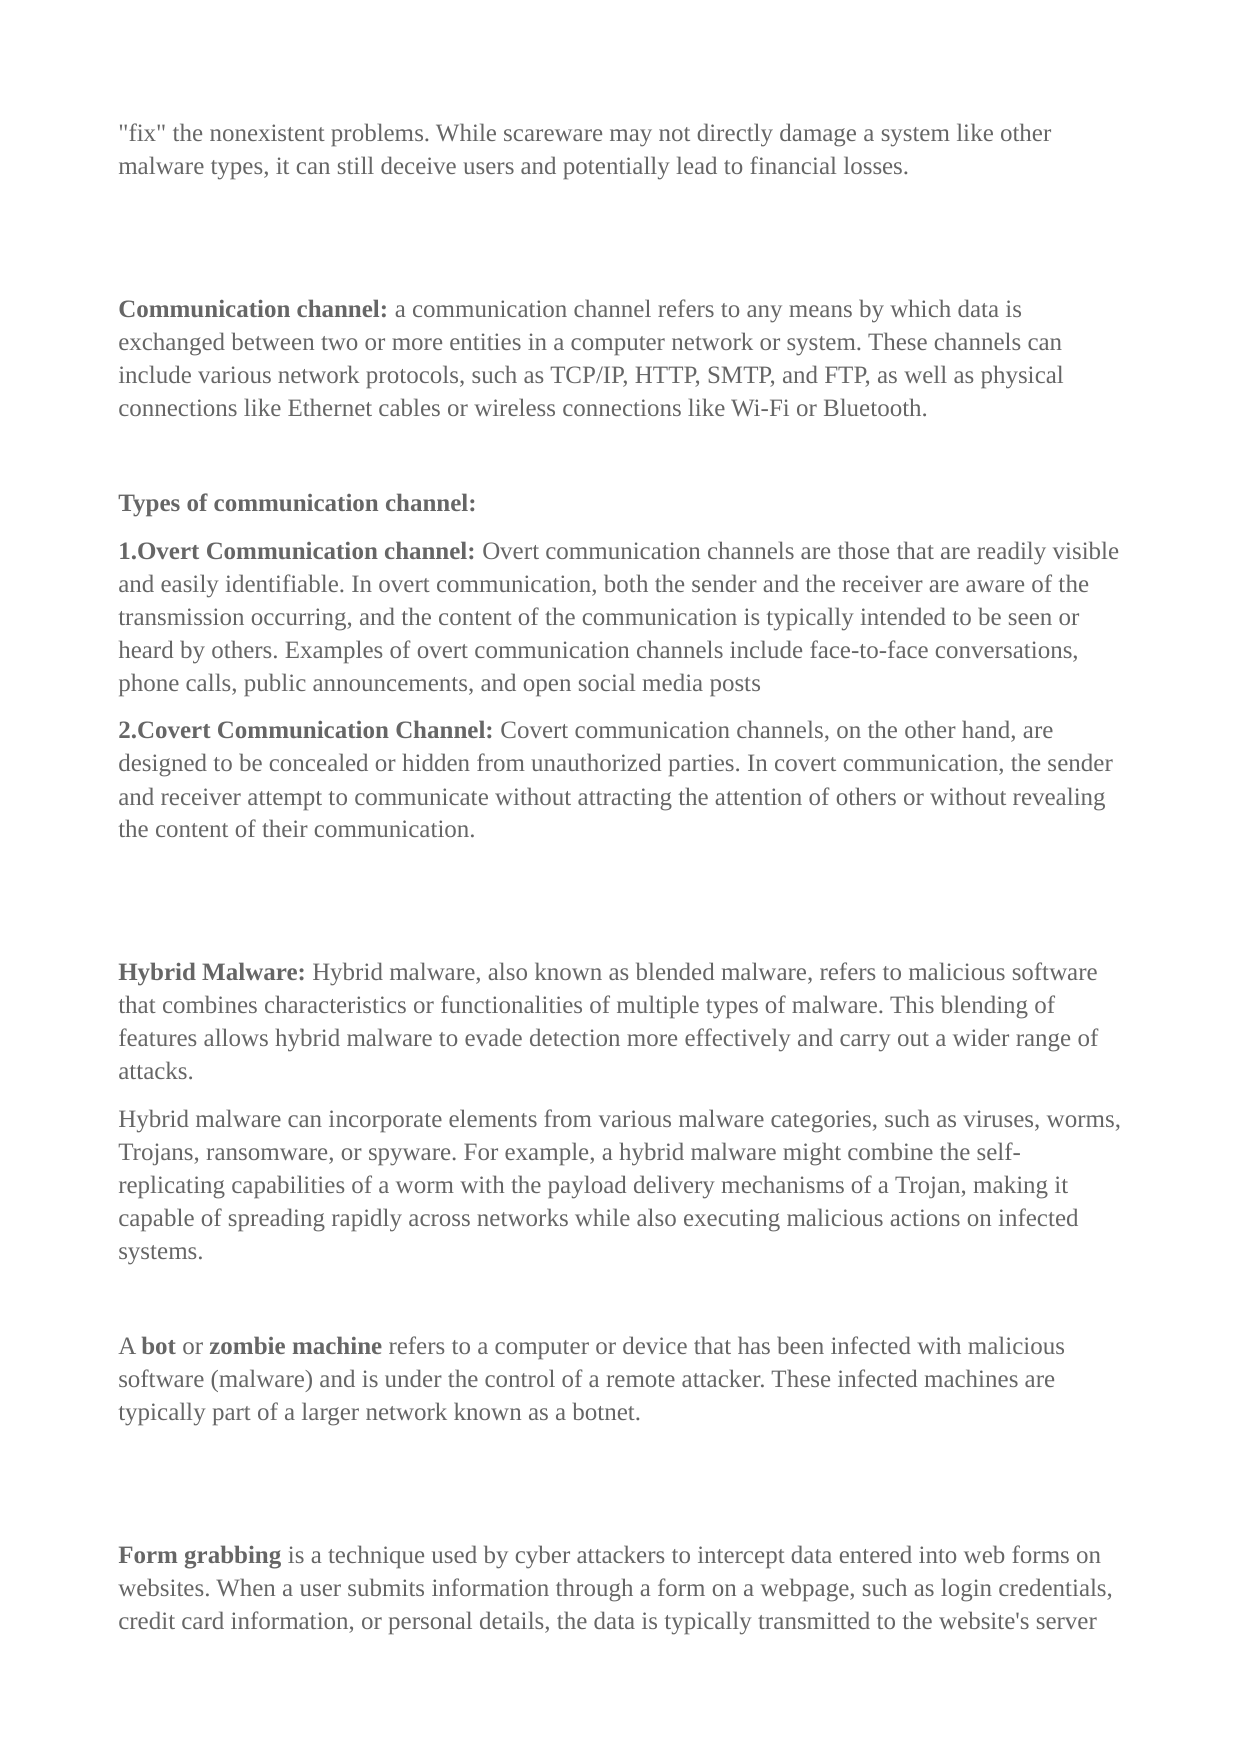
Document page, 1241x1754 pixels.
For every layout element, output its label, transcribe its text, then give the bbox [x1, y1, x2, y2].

text Communication channel: a communication channel refers to any means by which data is exchanged between two or more entities in a computer network or system. These channels can include various network protocols, such as TCP/IP, HTTP, SMTP, and FTP, as well as physical connections like Ethernet cables or wireless connections like Wi-Fi or Bluetooth. [118, 294, 1122, 422]
text A bot or zombie machine refers to a computer or device that has been infected with malicious software (malware) and is under the control of a remote attacker. These infected machines are typically part of a larger network known as a botnet. [118, 1331, 1122, 1426]
text "fix" the nonexistent problems. While scareware may not directly damage a system like other malware types, it can still deceive users and potentially lead to financial losses. [118, 118, 1122, 180]
text Hybrid Malware: Hybrid malware, also known as blended malware, refers to malicious software that combines characteristics or functionalities of multiple types of malware. This blending of features allows hybrid malware to evade detection more effectively and carry out a wider range of attacks. [118, 957, 1122, 1085]
text Hybrid malware can incorporate elements from various malware categories, such as viruses, worms, Trojans, ransomware, or spyware. For example, a hybrid malware might combine the self-replicating capabilities of a worm with the payload delivery mechanisms of a Trojan, making it capable of spreading rapidly across networks while also executing malicious actions on infected systems. [118, 1104, 1122, 1265]
text 1.Overt Communication channel: Overt communication channels are those that are readily visible and easily identifiable. In overt communication, both the sender and the receiver are aware of the transmission occurring, and the content of the communication is typically intended to be seen or heard by others. Examples of overt communication channels include face-to-face conversations, phone calls, public announcements, and open social media posts [118, 536, 1122, 697]
text Form grabbing is a technique used by cyber attackers to intercept data entered into web forms on websites. When a user submits information through a form on a webpage, such as login credentials, credit card information, or personal details, the data is typically transmitted to the website's server [118, 1540, 1122, 1635]
text 2.Covert Communication Channel: Covert communication channels, on the other hand, are designed to be concealed or hidden from unauthorized parties. In covert communication, the sender and receiver attempt to communicate without attracting the attention of others or without revealing the content of their communication. [118, 716, 1122, 843]
text Types of communication channel: [118, 488, 1122, 517]
